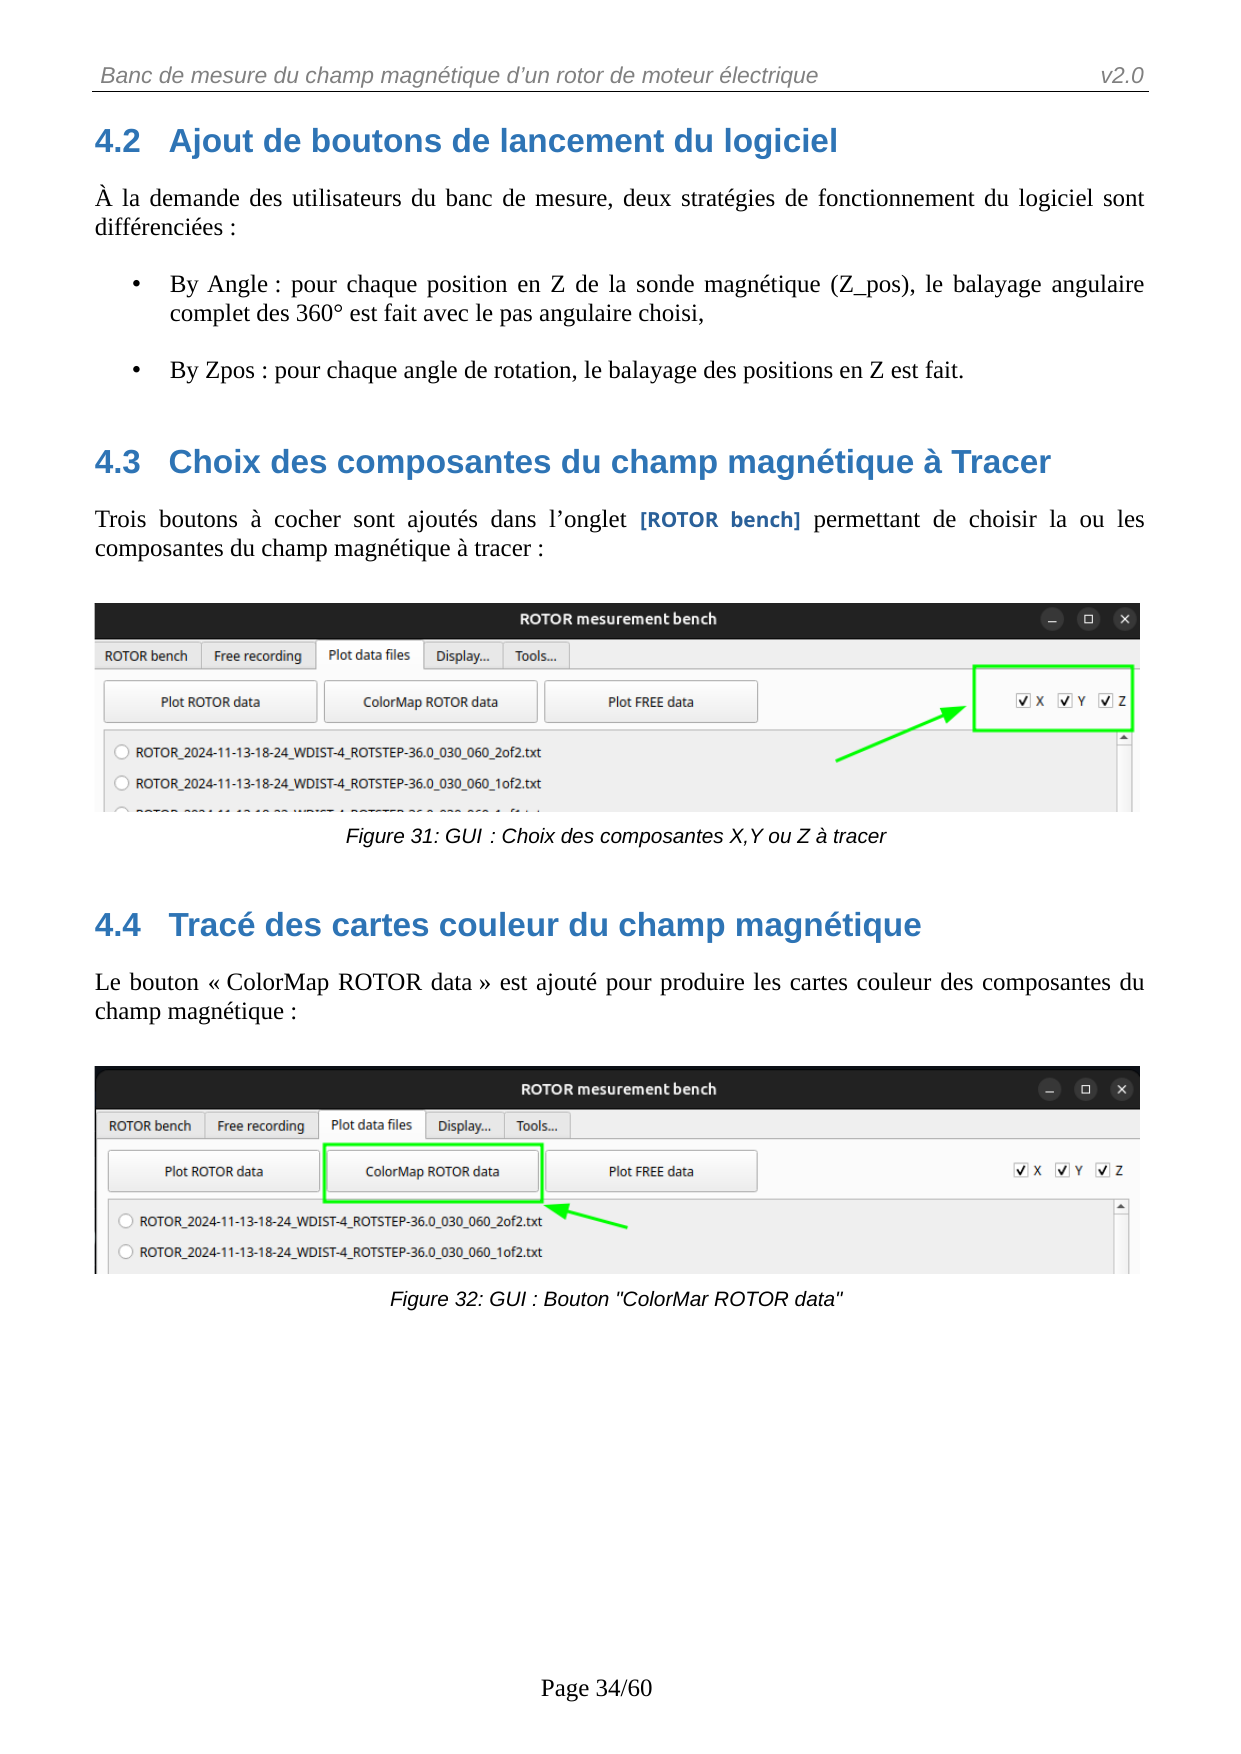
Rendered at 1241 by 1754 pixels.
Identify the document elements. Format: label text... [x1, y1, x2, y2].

text À la demande des utilisateurs du banc de mesure, deux stratégies de fonctionnement du logiciel sont différenciées : [94, 183, 1146, 240]
text Figure 32: GUI : Bouton "ColorMar ROTOR data" [94, 1274, 1140, 1310]
list By Angle : pour chaque position en Z de la sonde magnétique (Z_pos), le balayage angulaire complet des 360° est fait avec le pas angulaire choisi, [132, 269, 1146, 355]
subtitle Choix des composantes du champ magnétique à Tracer [94, 442, 1146, 480]
picture [94, 603, 1140, 812]
subtitle Ajout de boutons de lancement du logiciel [94, 121, 1146, 159]
subtitle Tracé des cartes couleur du champ magnétique [94, 905, 1146, 944]
text Le bouton « ColorMap ROTOR data » est ajouté pour produire les cartes couleur des composantes du champ magnétique : [94, 967, 1146, 1025]
list By Zpos : pour chaque angle de rotation, le balayage des positions en Z est fait. [132, 355, 1146, 384]
text Trois boutons à cocher sont ajoutés dans l’onglet [ROTOR bench] permettant de choisir la ou les composantes du champ magnétique à tracer : [94, 504, 1146, 562]
text Figure 31: GUI : Choix des composantes X,Y ou Z à tracer [94, 812, 1140, 848]
picture [94, 1066, 1140, 1274]
